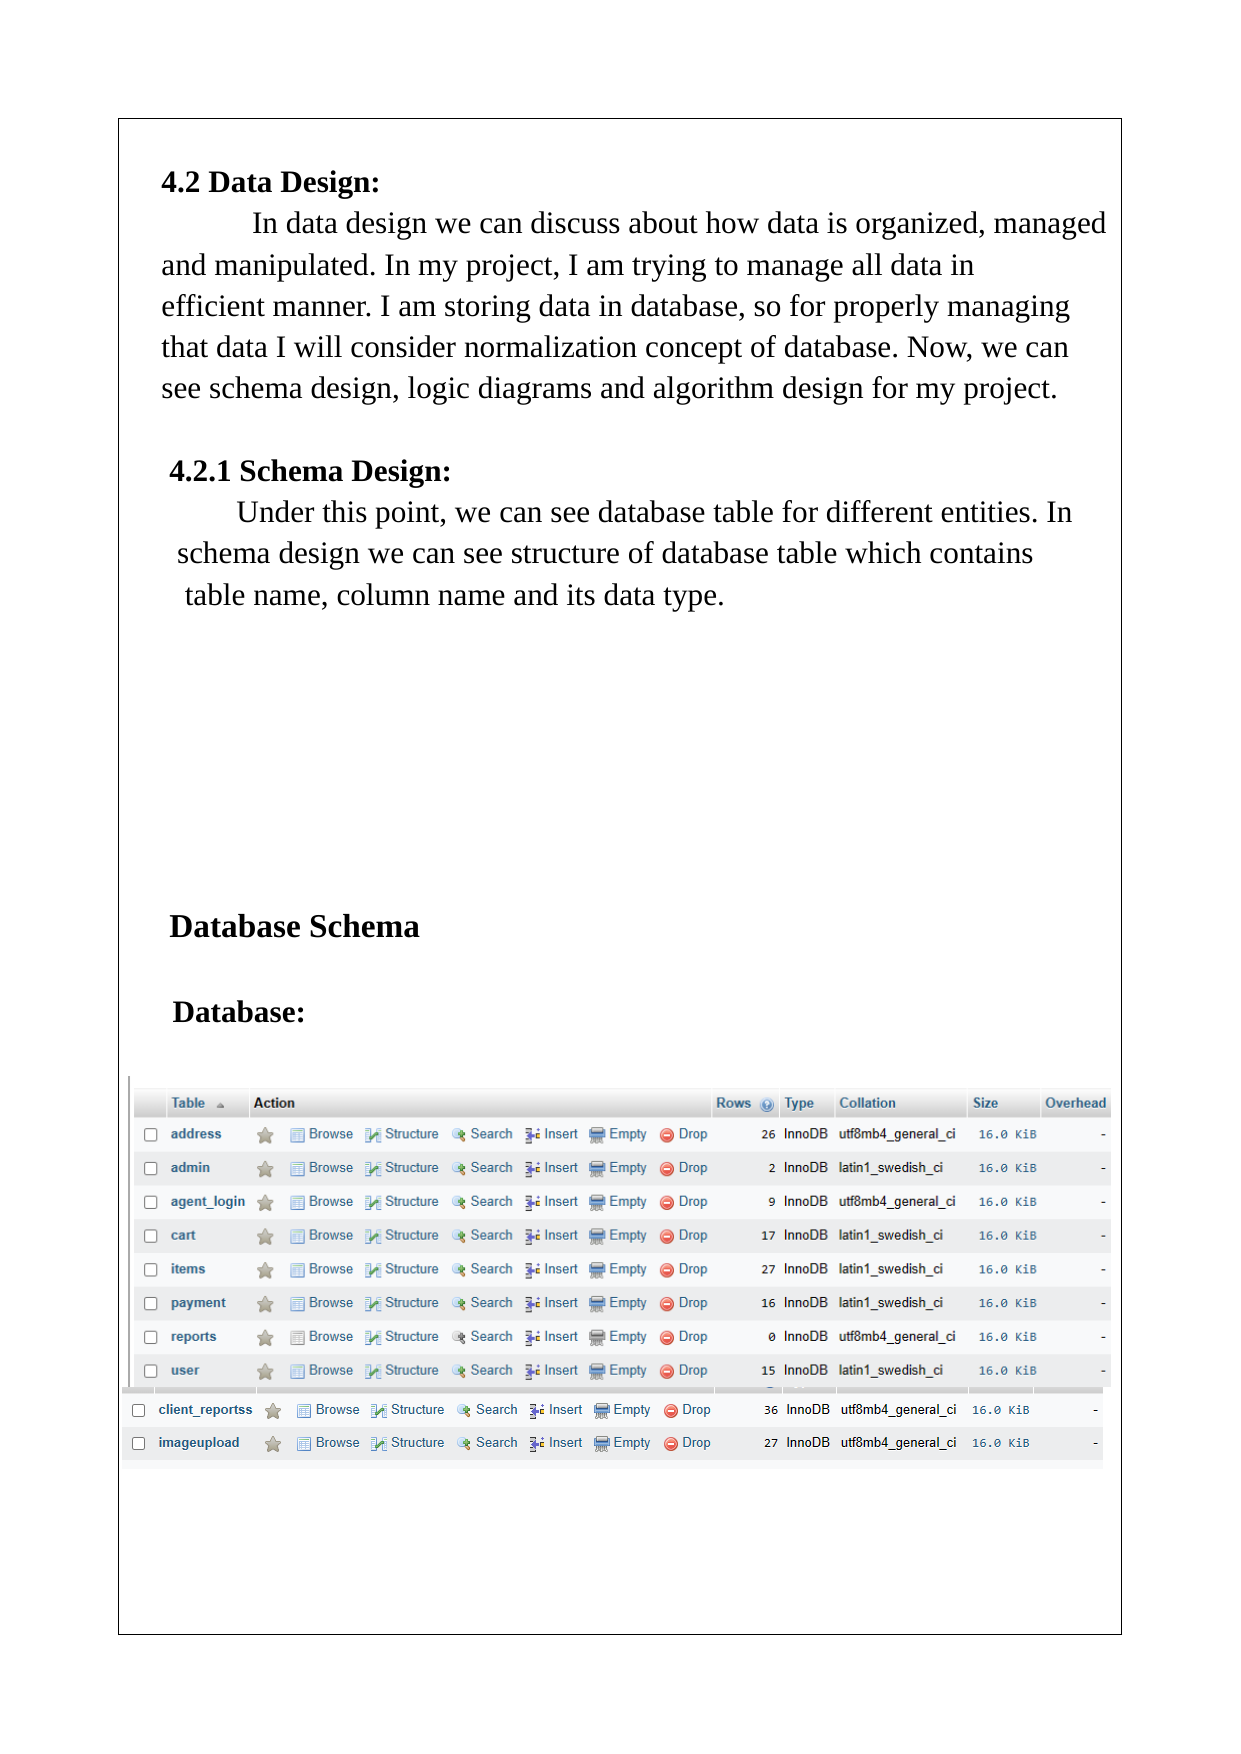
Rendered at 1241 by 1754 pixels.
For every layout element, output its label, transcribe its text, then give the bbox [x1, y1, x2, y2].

text see schema design, logic diagrams and algorithm design for my project. [122, 370, 1118, 406]
text and manipulated. In my project, I am trying to manage all data in [122, 246, 1118, 282]
text efficient manner. I am storing data in database, so for properly managing [122, 287, 1118, 323]
text that data I will consider normalization concept of database. Now, we can [122, 328, 1118, 364]
text Under this point, we can see database table for different entities. In [122, 493, 1118, 529]
text Database Schema [122, 906, 1118, 944]
text 4.2 Data Design: [122, 163, 1118, 199]
text table name, column name and its data type. [122, 576, 1118, 612]
text Database: [122, 991, 1118, 1029]
text In data design we can discuss about how data is organized, managed [122, 205, 1118, 241]
text schema design we can see structure of database table which contains [122, 535, 1118, 571]
picture [120, 1076, 1111, 1469]
text 4.2.1 Schema Design: [122, 452, 1118, 488]
